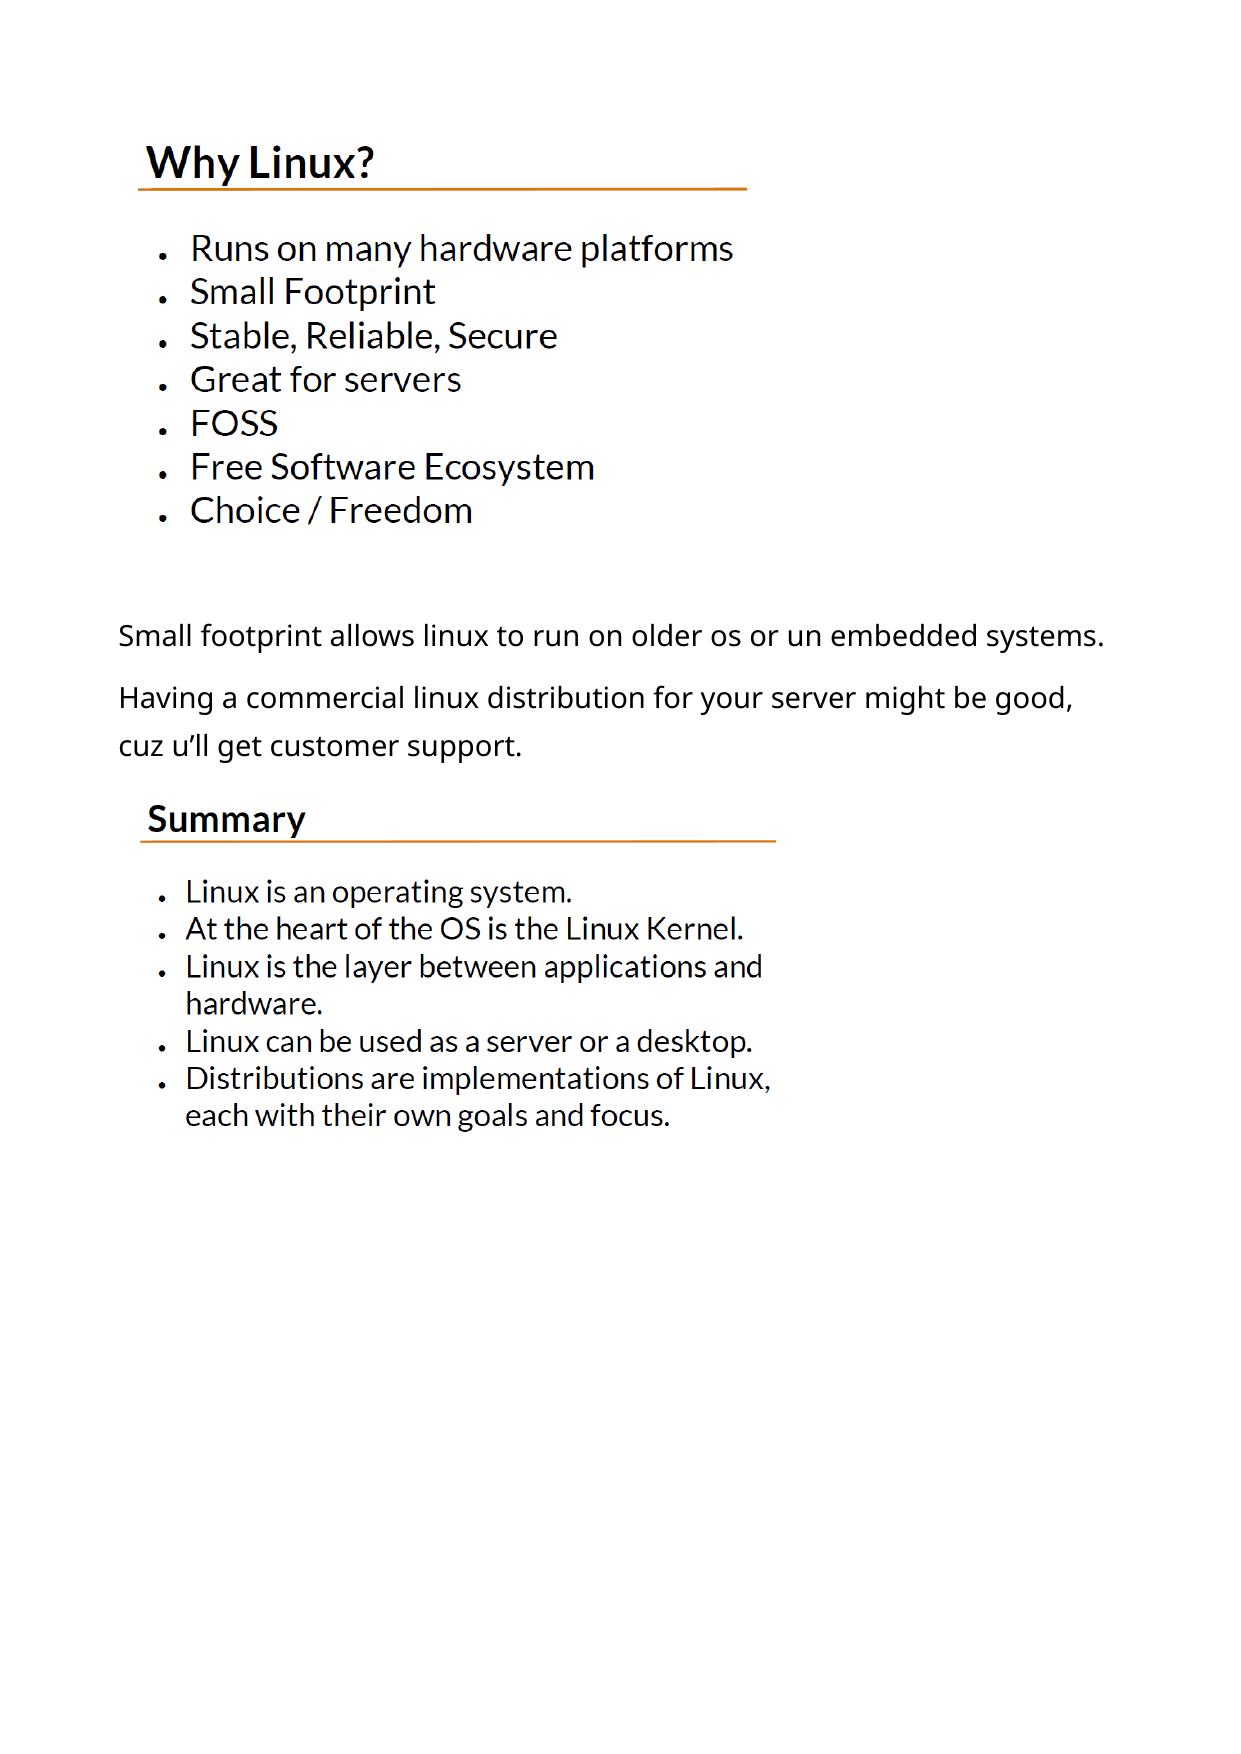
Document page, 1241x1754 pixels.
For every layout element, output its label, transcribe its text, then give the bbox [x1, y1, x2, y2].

picture [140, 787, 777, 1137]
text Small footprint allows linux to run on older os or un embedded systems. [118, 616, 1122, 655]
text Having a commercial linux distribution for your server might be good, cuz u’ll get customer support. [118, 678, 1122, 765]
picture [137, 132, 748, 538]
